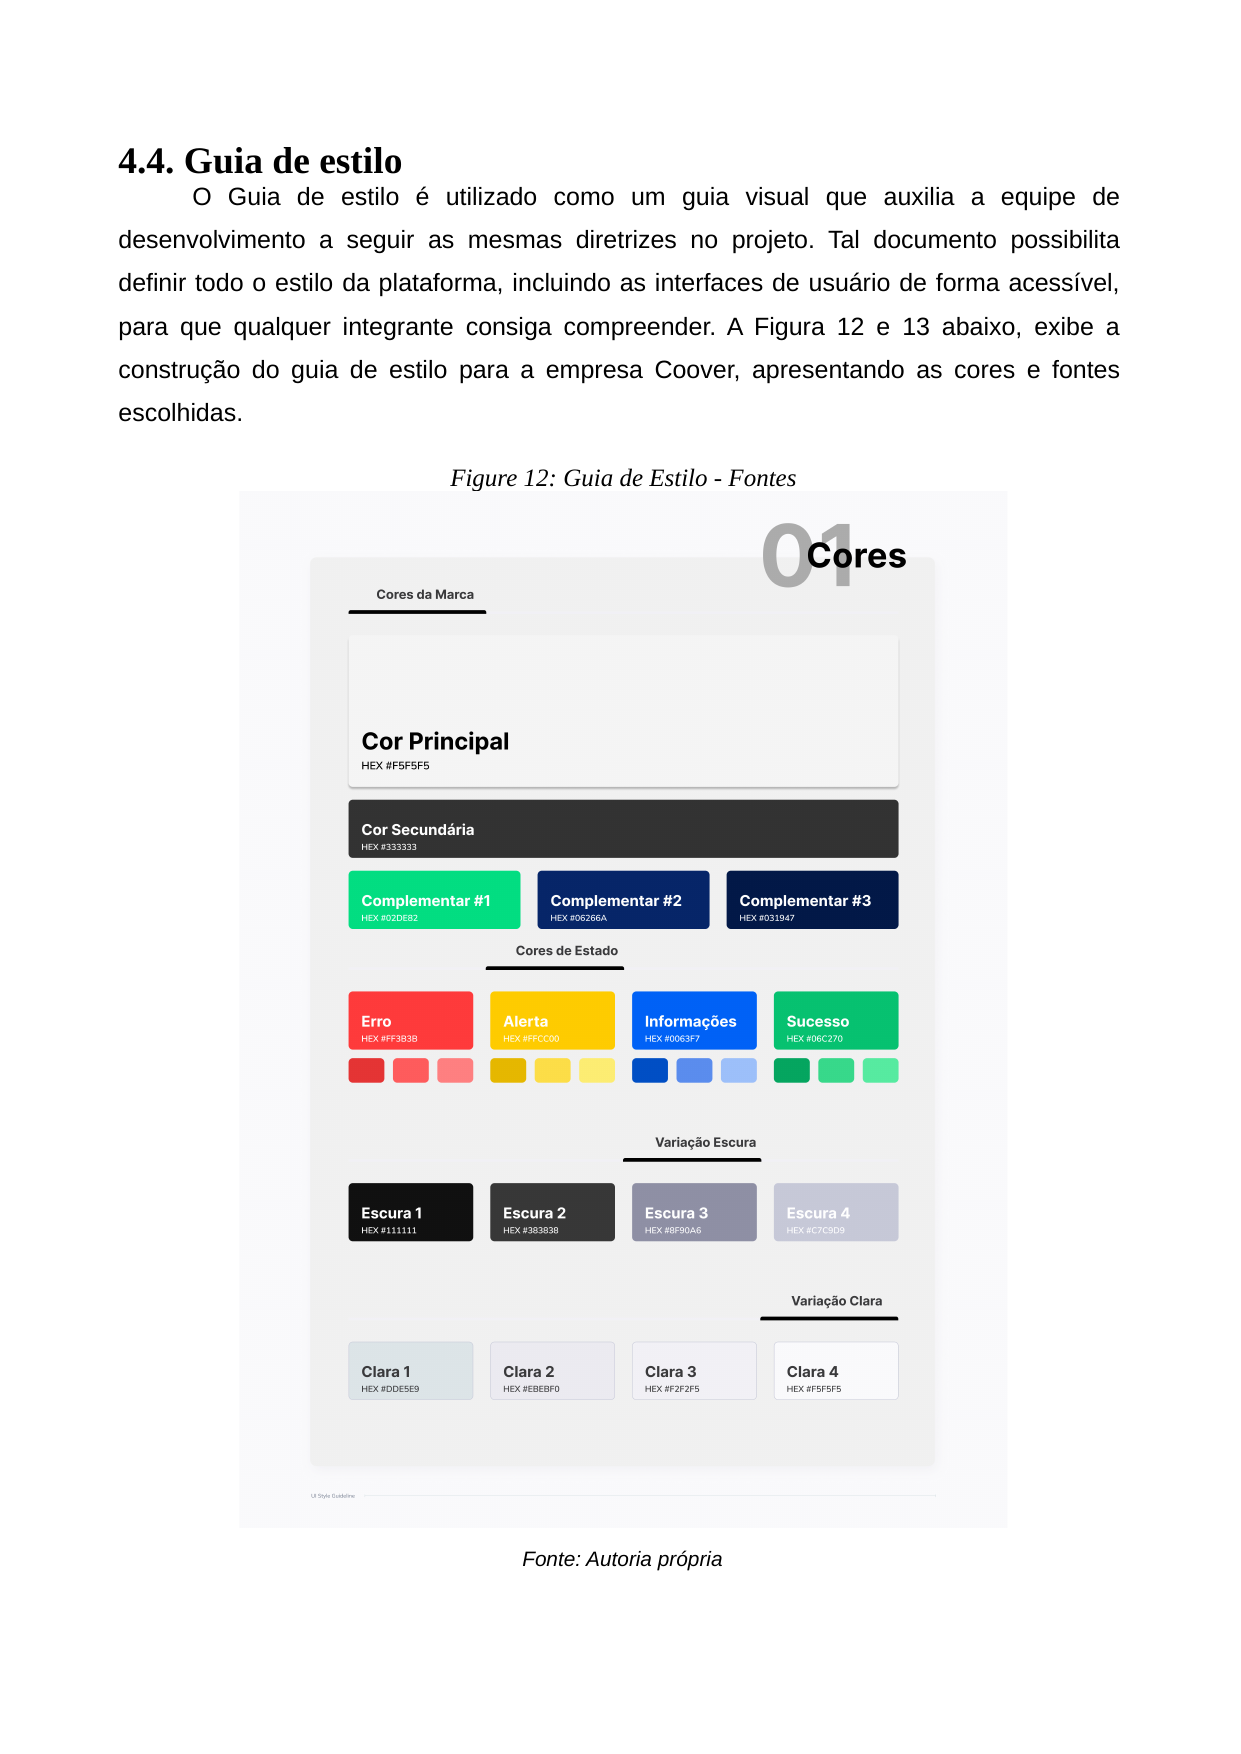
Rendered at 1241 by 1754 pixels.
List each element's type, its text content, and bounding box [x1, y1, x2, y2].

subtitle 4.4. Guia de estilo [118, 139, 1122, 182]
text Figure 12: Guia de Estilo - Fontes [189, 463, 1058, 1527]
text O Guia de estilo é utilizado como um guia visual que auxilia a equipe de desenvolvimento a seguir as mesmas diretrizes no projeto. Tal documento possibilita definir todo o estilo da plataforma, incluindo as interfaces de usuário de forma acessível, para que qualquer integrante consiga compreender. A Figura 12 e 13 abaixo, exibe a construção do guia de estilo para a empresa Coover, apresentando as cores e fontes escolhidas. [118, 182, 1122, 427]
text Fonte: Autoria própria [118, 450, 1122, 1572]
